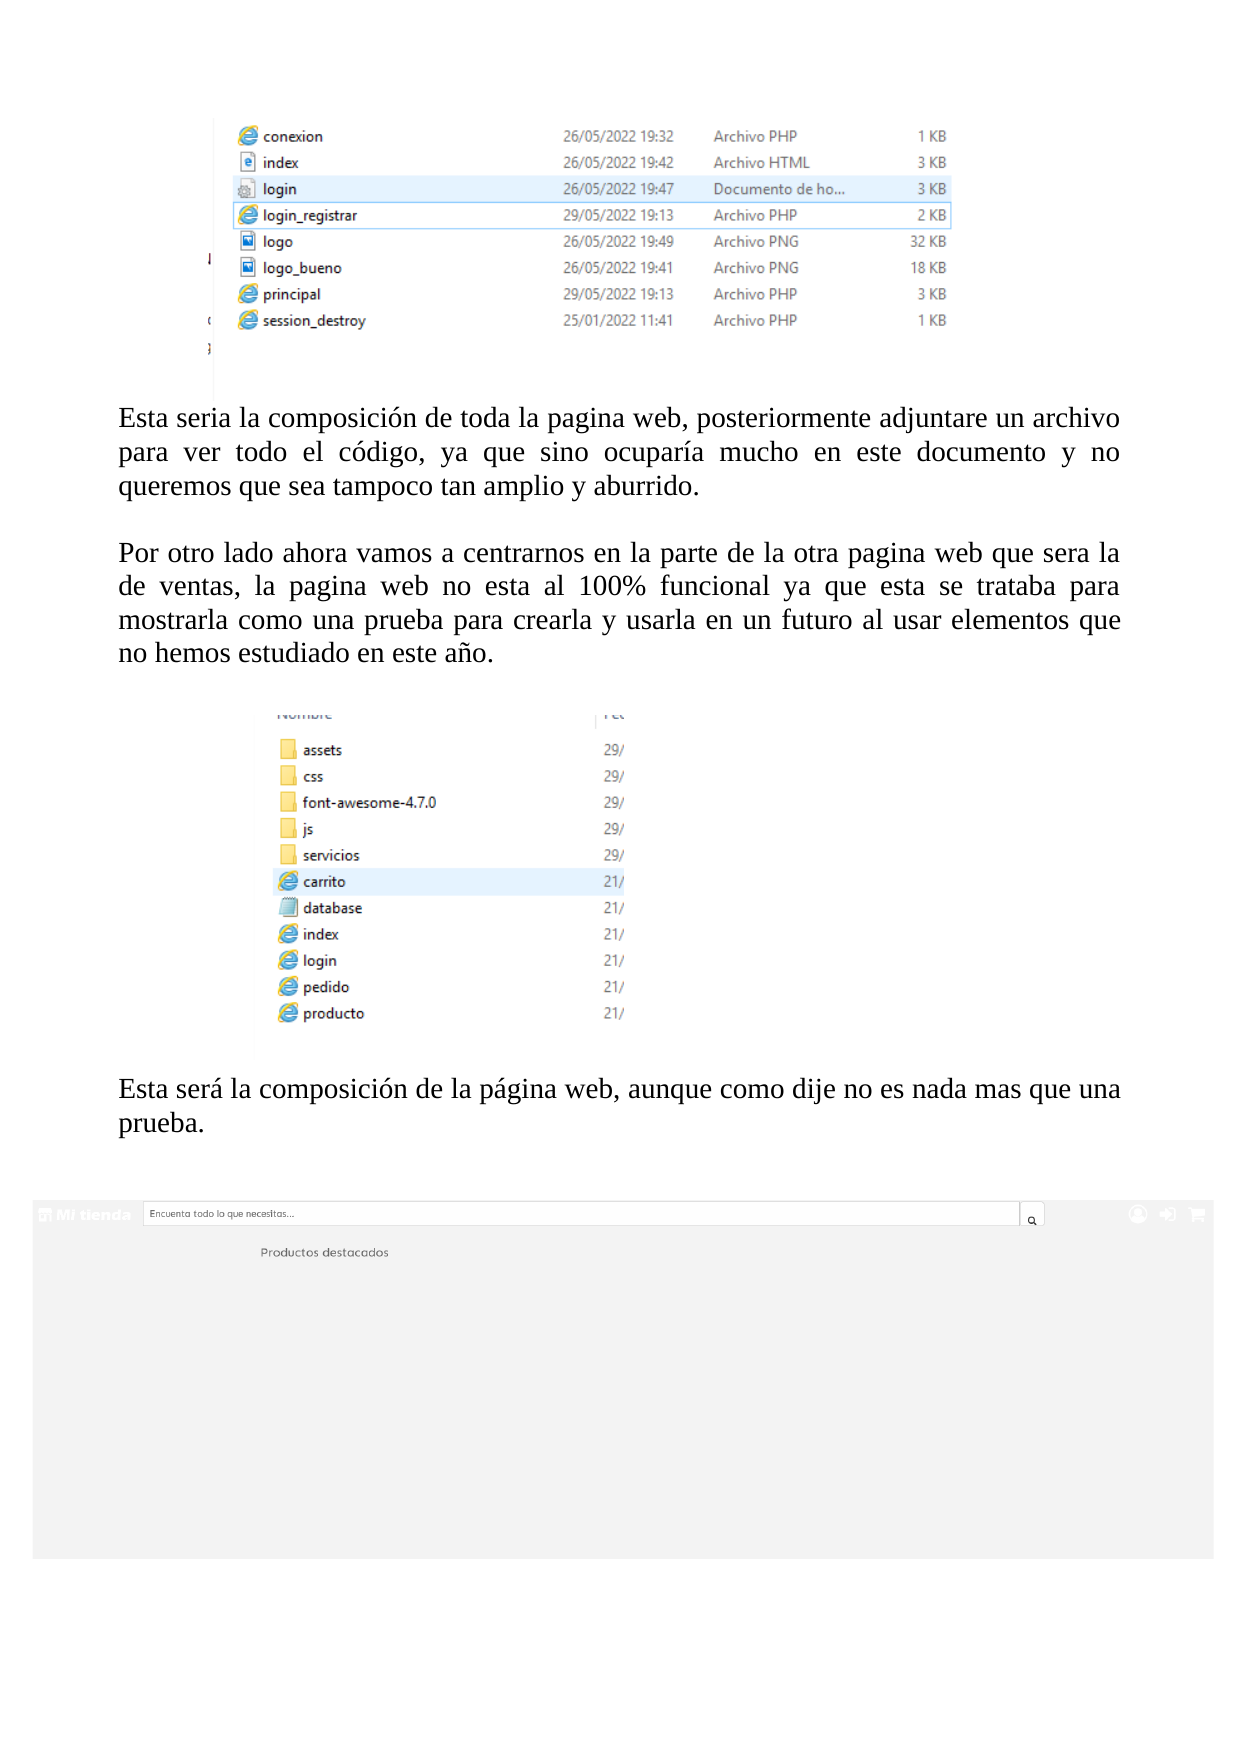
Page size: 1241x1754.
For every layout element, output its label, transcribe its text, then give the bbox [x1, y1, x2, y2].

text Esta será la composición de la página web, aunque como dije no es nada mas que una prueba. [118, 1071, 1122, 1138]
picture [32, 1200, 1214, 1559]
text Por otro lado ahora vamos a centrarnos en la parte de la otra pagina web que sera la de ventas, la pagina web no esta al 100% funcional ya que esta se trataba para mostrarla como una prueba para crearla y usarla en un futuro al usar elementos que no hemos estudiado en este año. [118, 535, 1122, 669]
picture [253, 715, 624, 1060]
text Esta seria la composición de toda la pagina web, posteriormente adjuntare un archivo para ver todo el código, ya que sino ocuparía mucho en este documento y no queremos que sea tampoco tan amplio y aburrido. [118, 118, 1122, 501]
picture [208, 118, 1033, 401]
